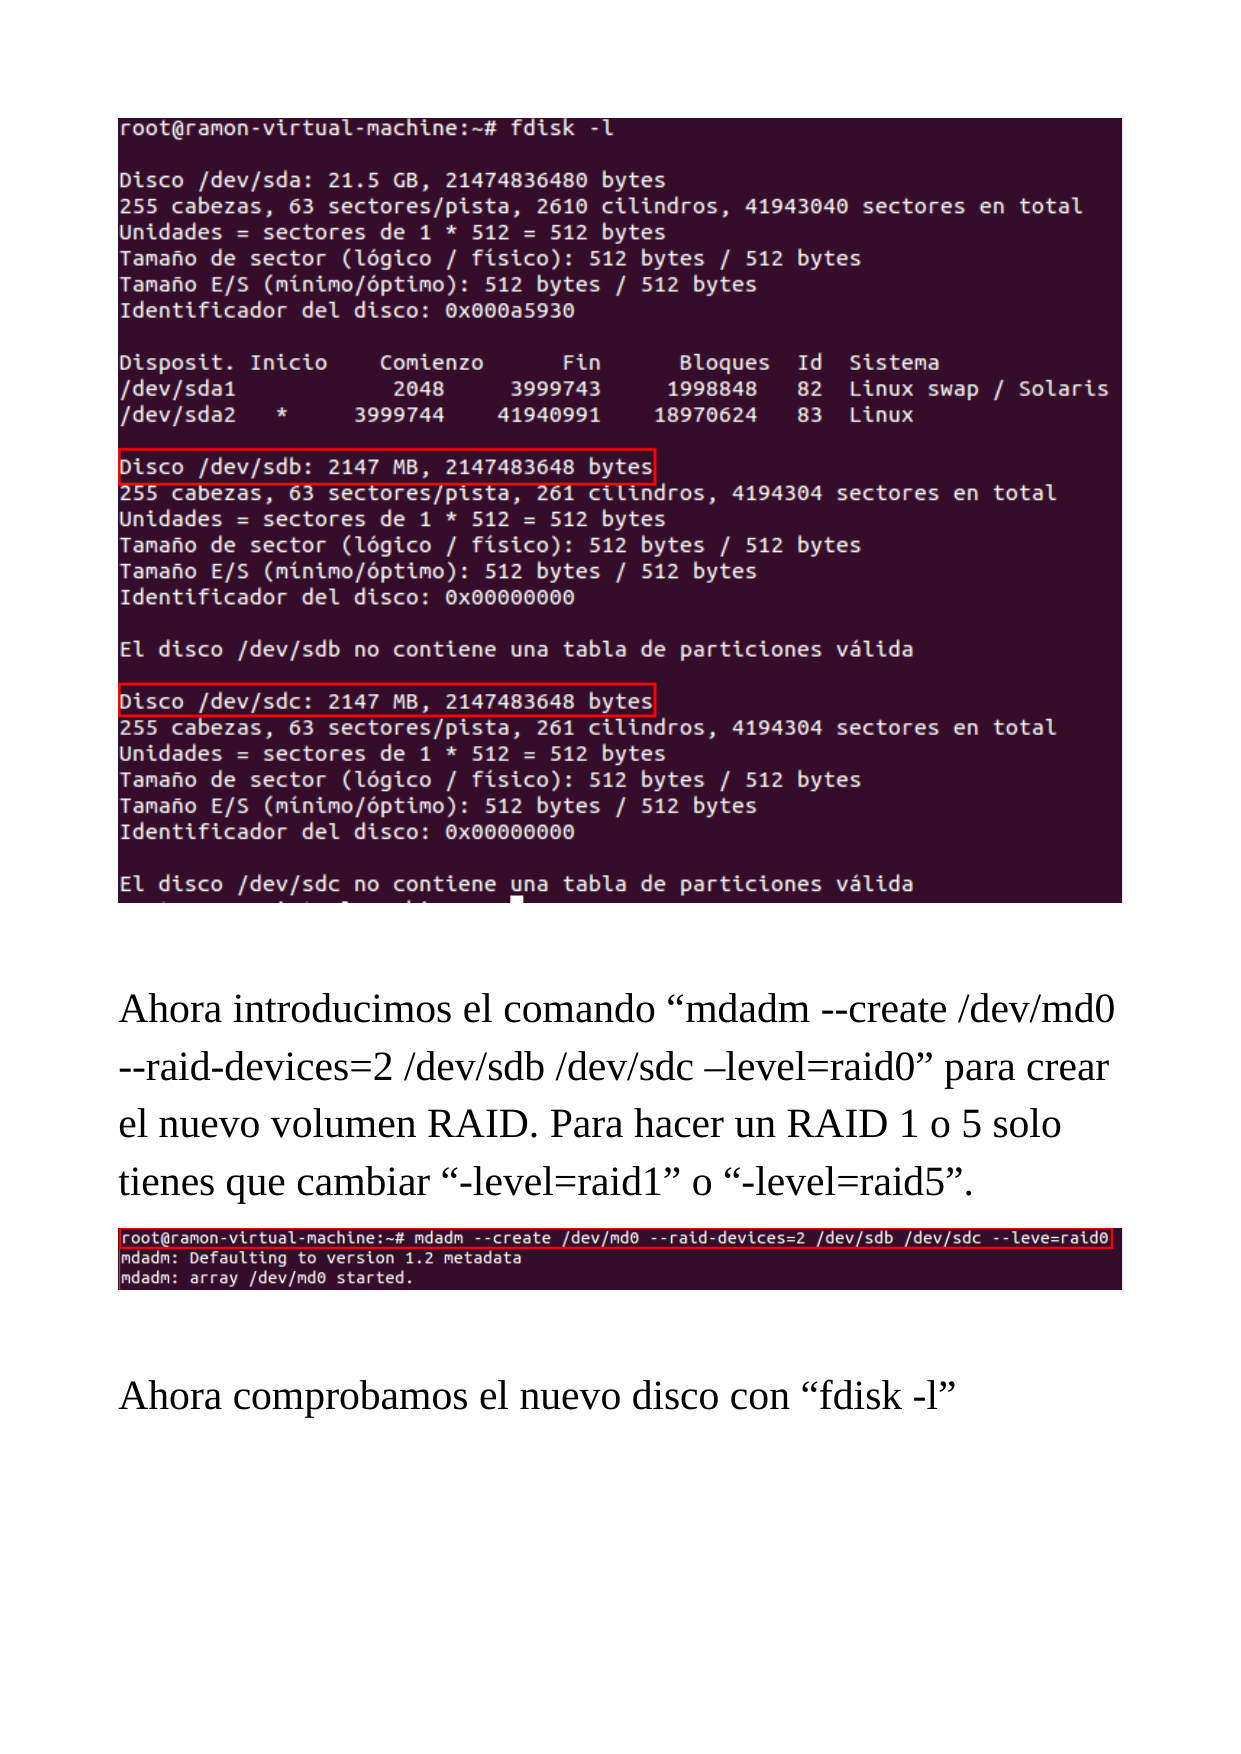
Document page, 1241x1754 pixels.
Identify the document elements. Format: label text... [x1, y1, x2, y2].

picture [118, 1228, 1123, 1290]
picture [118, 118, 1123, 903]
text Ahora comprobamos el nuevo disco con “fdisk -l” [118, 1371, 1122, 1419]
text Ahora introducimos el comando “mdadm --create /dev/md0 --raid-devices=2 /dev/sdb /dev/sdc –level=raid0” para crear el nuevo volumen RAID. Para hacer un RAID 1 o 5 solo tienes que cambiar “-level=raid1” o “-level=raid5”. [118, 984, 1122, 1204]
